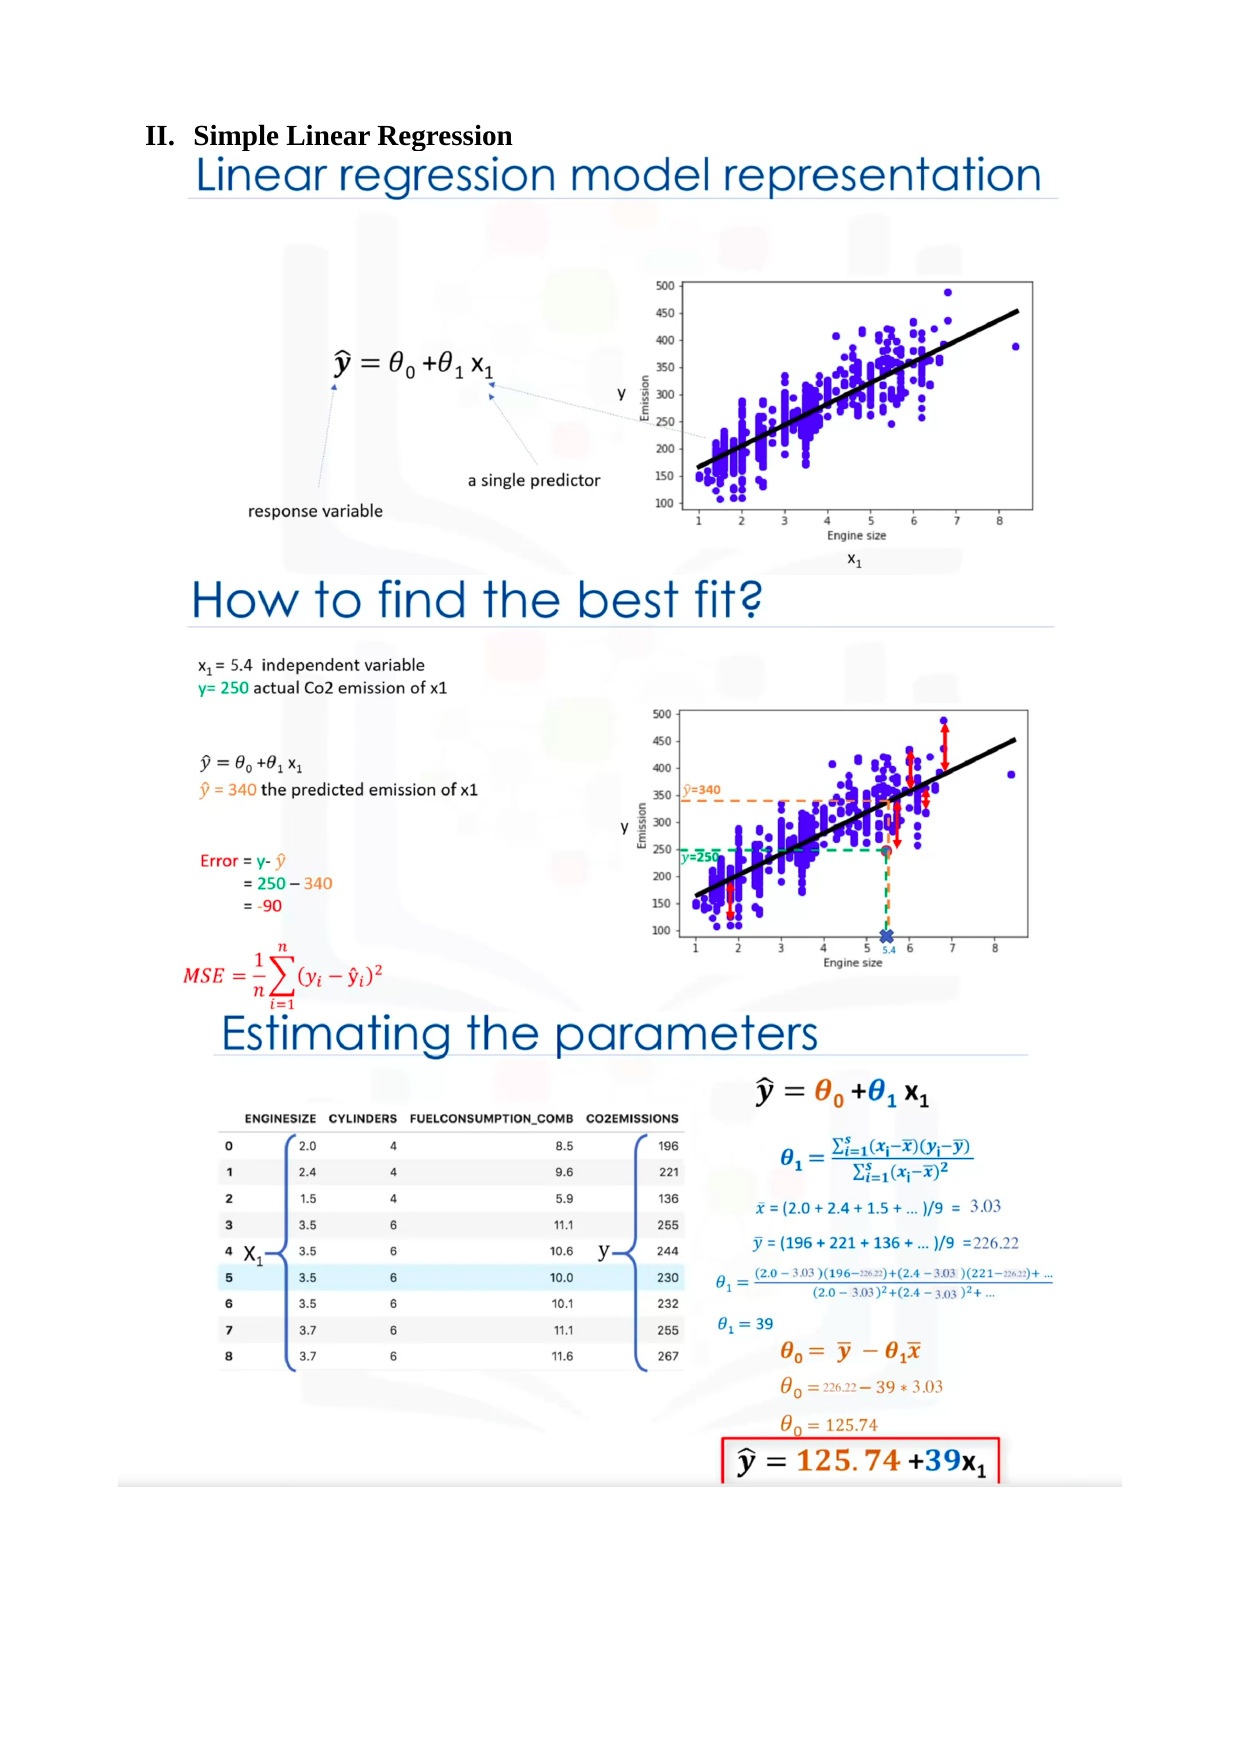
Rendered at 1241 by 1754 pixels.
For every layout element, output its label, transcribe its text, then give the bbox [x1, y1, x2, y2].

picture [118, 151, 1123, 1487]
list Simple Linear Regression [175, 118, 1122, 151]
